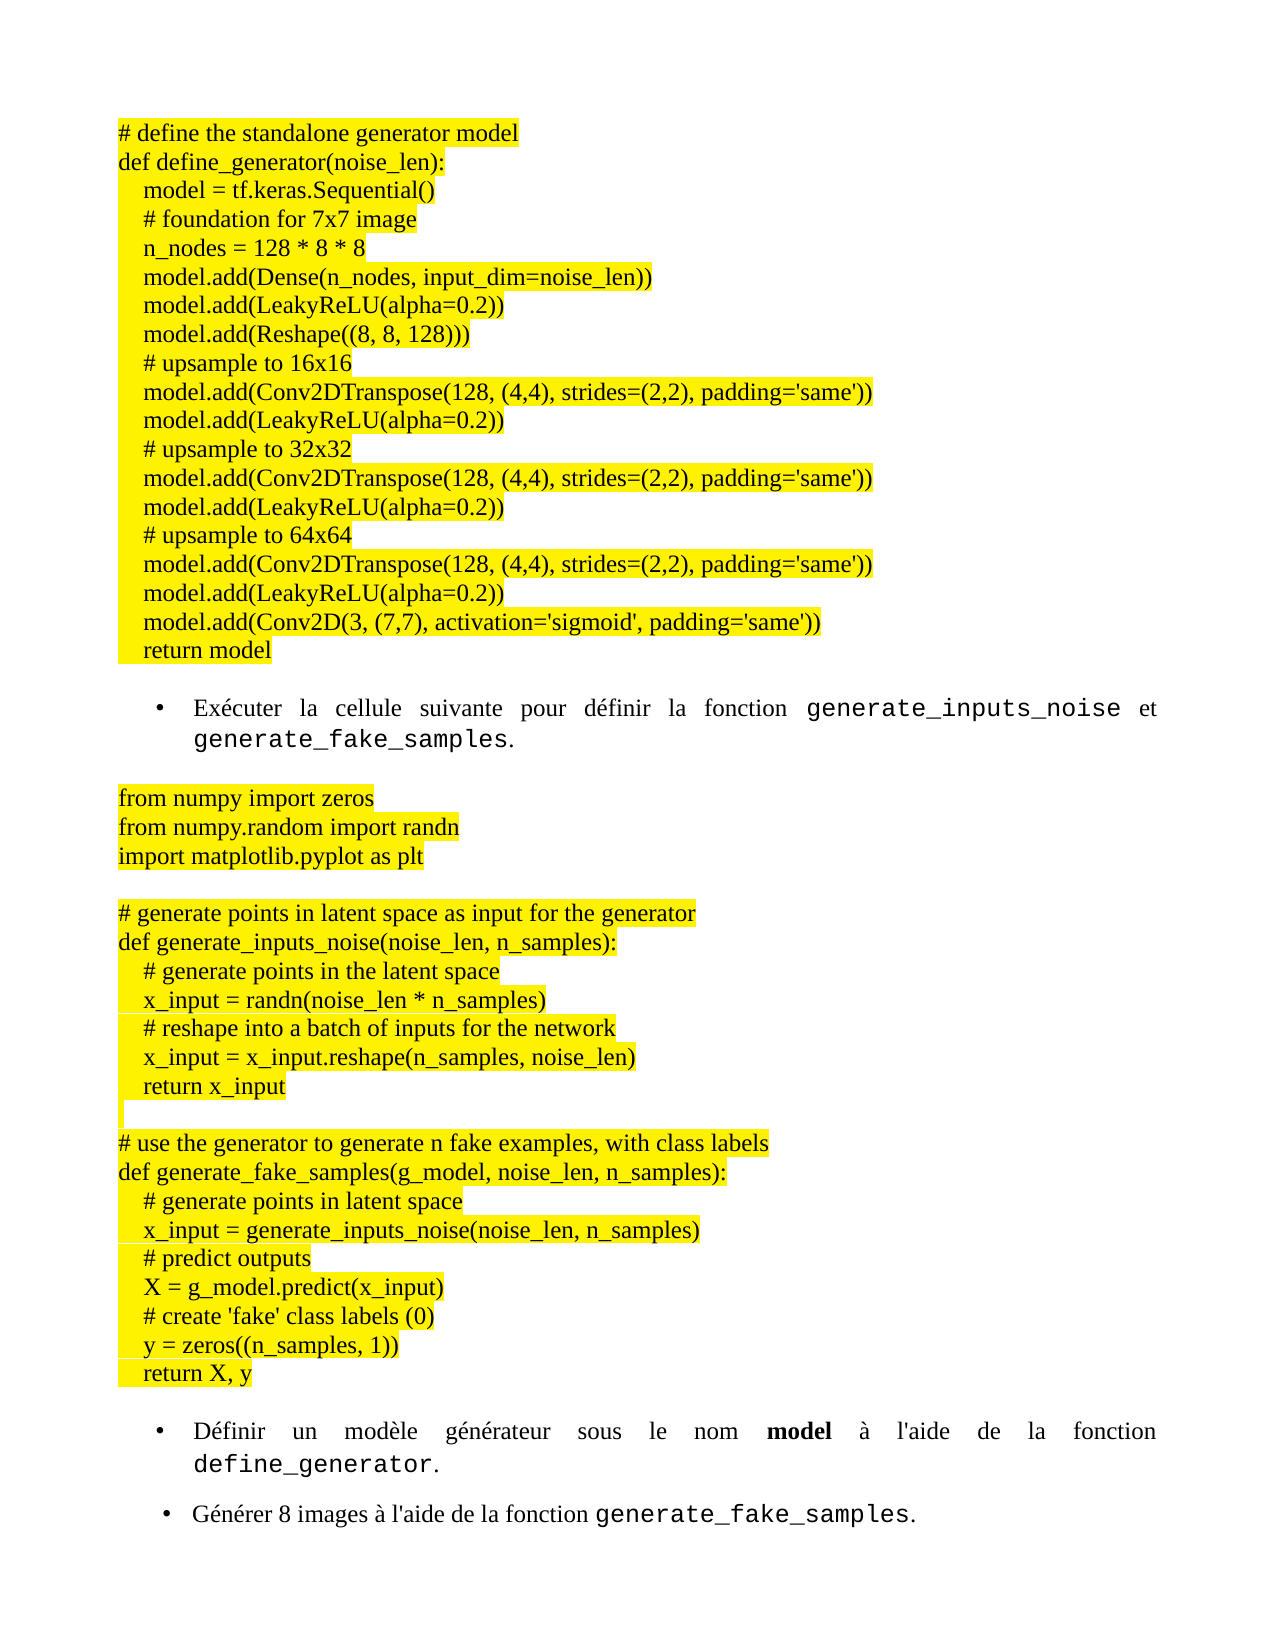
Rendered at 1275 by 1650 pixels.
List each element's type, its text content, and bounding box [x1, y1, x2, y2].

list Exécuter la cellule suivante pour définir la fonction generate_inputs_noise et generate_fake_samples. [156, 693, 1157, 755]
text model.add(Conv2DTranspose(128, (4,4), strides=(2,2), padding='same')) [118, 377, 1157, 406]
text y = zeros((n_samples, 1)) [118, 1330, 1157, 1358]
text # upsample to 32x32 [118, 434, 1157, 463]
text n_nodes = 128 * 8 * 8 [118, 233, 1157, 262]
text model.add(LeakyReLU(alpha=0.2)) [118, 291, 1157, 319]
text from numpy import zeros [118, 783, 1157, 812]
text # generate points in the latent space [118, 956, 1157, 985]
text model.add(LeakyReLU(alpha=0.2)) [118, 578, 1157, 607]
text def define_generator(noise_len): [118, 147, 1157, 176]
text # foundation for 7x7 image [118, 204, 1157, 233]
text X = g_model.predict(x_input) [118, 1272, 1157, 1301]
text return model [118, 636, 1157, 664]
text def generate_fake_samples(g_model, noise_len, n_samples): [118, 1157, 1157, 1186]
text # use the generator to generate n fake examples, with class labels [118, 1128, 1157, 1157]
text x_input = generate_inputs_noise(noise_len, n_samples) [118, 1215, 1157, 1243]
text return x_input [118, 1071, 1157, 1100]
text model.add(Reshape((8, 8, 128))) [118, 319, 1157, 348]
text import matplotlib.pyplot as plt [118, 841, 1157, 870]
text # define the standalone generator model [118, 118, 1157, 147]
text model.add(LeakyReLU(alpha=0.2)) [118, 492, 1157, 521]
text return X, y [118, 1358, 1157, 1387]
text model.add(Conv2DTranspose(128, (4,4), strides=(2,2), padding='same')) [118, 463, 1157, 492]
text from numpy.random import randn [118, 812, 1157, 841]
text # predict outputs [118, 1243, 1157, 1272]
text # generate points in latent space [118, 1186, 1157, 1215]
text # create 'fake' class labels (0) [118, 1301, 1157, 1330]
text model.add(LeakyReLU(alpha=0.2)) [118, 406, 1157, 434]
list Générer 8 images à l'aide de la fonction generate_fake_samples. [162, 1499, 1157, 1530]
text model.add(Conv2D(3, (7,7), activation='sigmoid', padding='same')) [118, 607, 1157, 636]
text # generate points in latent space as input for the generator [118, 898, 1157, 927]
list Définir un modèle générateur sous le nom model à l'aide de la fonction define_generator. [156, 1416, 1157, 1480]
text # upsample to 16x16 [118, 348, 1157, 377]
text model.add(Conv2DTranspose(128, (4,4), strides=(2,2), padding='same')) [118, 549, 1157, 578]
text x_input = randn(noise_len * n_samples) [118, 985, 1157, 1013]
text x_input = x_input.reshape(n_samples, noise_len) [118, 1042, 1157, 1071]
text # upsample to 64x64 [118, 521, 1157, 549]
text # reshape into a batch of inputs for the network [118, 1013, 1157, 1042]
text def generate_inputs_noise(noise_len, n_samples): [118, 927, 1157, 956]
text model = tf.keras.Sequential() [118, 176, 1157, 204]
text model.add(Dense(n_nodes, input_dim=noise_len)) [118, 262, 1157, 291]
